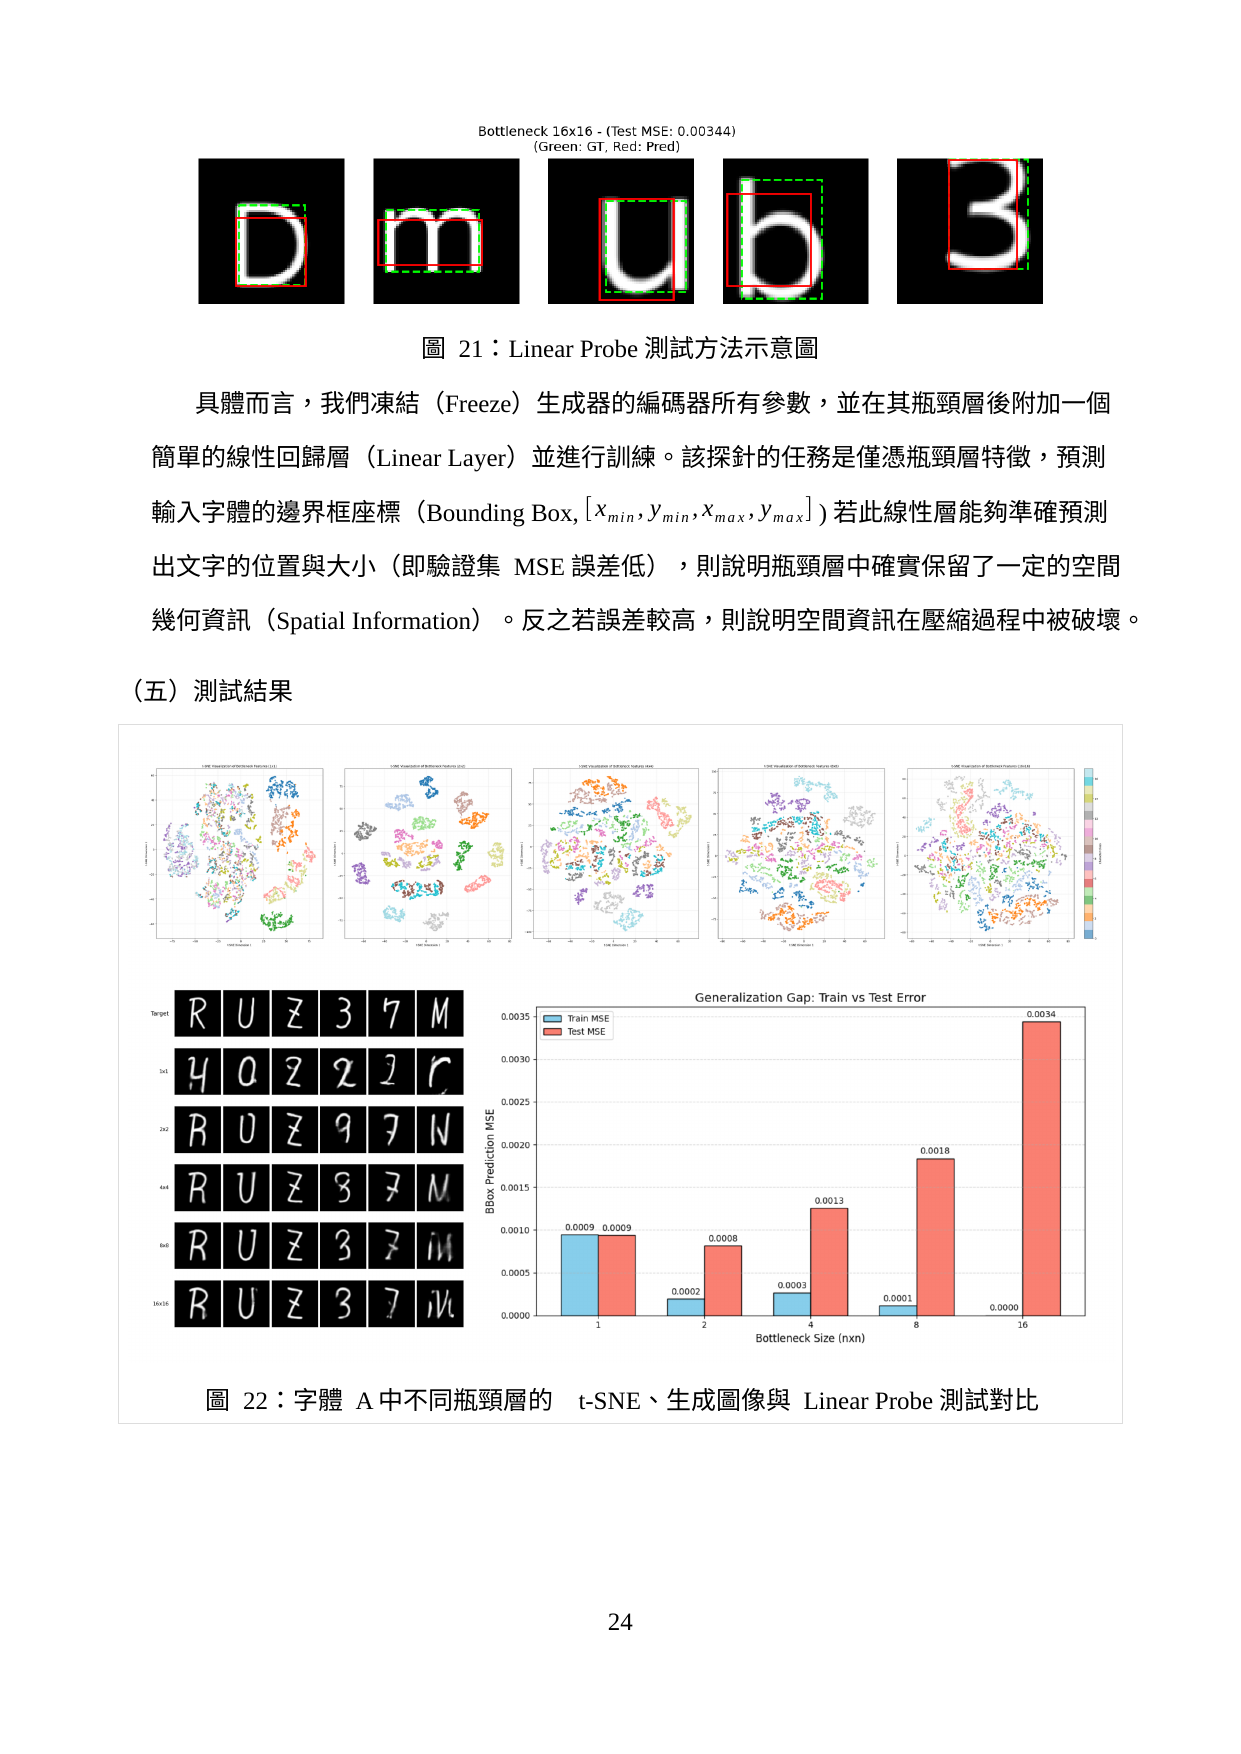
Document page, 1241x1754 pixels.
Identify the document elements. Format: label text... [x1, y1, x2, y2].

table_header [119, 725, 1122, 1423]
picture [128, 743, 1117, 1363]
text 圖 21：Linear Probe 測試方法示意圖 [169, 154, 1071, 365]
text 具體而言，我們凍結（Freeze）生成器的編碼器所有參數，並在其瓶頸層後附加一個簡單的線性回歸層（Linear Layer）並進行訓練。該探針的任務是僅憑瓶頸層特徵，預測輸入字體的邊界框座標（Bounding Box, ) 若此線性層能夠準確預測出文字的位置與大小（即驗證集 MSE 誤差低），則說明瓶頸層中確實保留了一定的空間幾何資訊（Spatial Information）。反之若誤差較高，則說明空間資訊在壓縮過程中被破壞。 [151, 118, 1122, 637]
subtitle 測試結果 [118, 671, 1122, 708]
picture [191, 118, 1049, 311]
